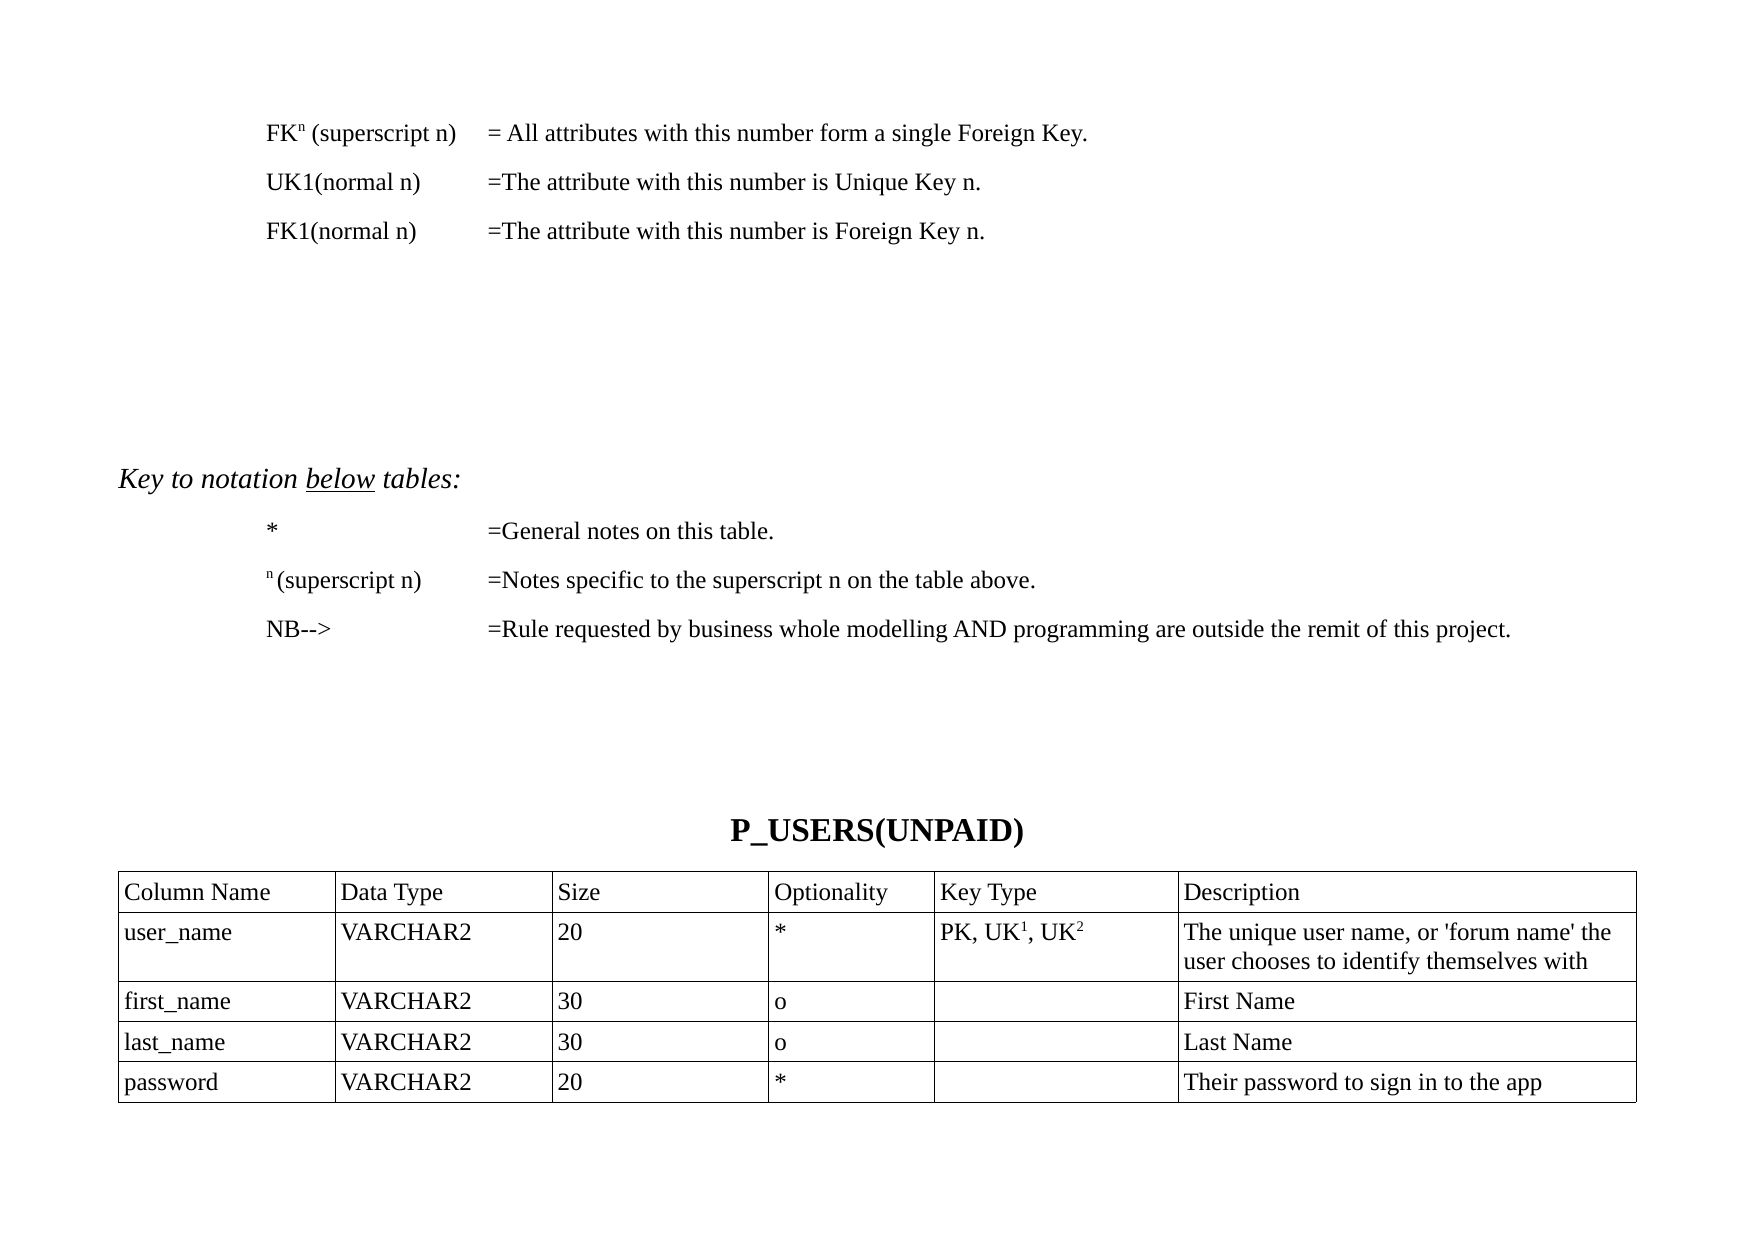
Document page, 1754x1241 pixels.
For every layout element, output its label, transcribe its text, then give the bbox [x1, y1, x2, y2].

text FKn (superscript n) = All attributes with this number form a single Foreign Key. [118, 118, 1653, 147]
table_cell The unique user name, or 'forum name' the user chooses to identify themselves with [1179, 913, 1636, 981]
table_cell First Name [1179, 982, 1636, 1021]
table_cell VARCHAR2 [336, 982, 552, 1021]
table_cell user_name [119, 913, 335, 981]
table_cell o [769, 1022, 934, 1061]
table_cell * [769, 913, 934, 981]
table_cell first_name [119, 982, 335, 1021]
table_header Data Type [336, 872, 552, 912]
text FK1(normal n) =The attribute with this number is Foreign Key n. [118, 216, 1653, 245]
text UK1(normal n) =The attribute with this number is Unique Key n. [118, 167, 1653, 196]
table_cell 30 [553, 1022, 768, 1061]
table_cell Last Name [1179, 1022, 1636, 1061]
table_header Size [553, 872, 768, 912]
table_cell [935, 1062, 1178, 1102]
table_cell o [769, 982, 934, 1021]
table_cell Their password to sign in to the app [1179, 1062, 1636, 1102]
table_cell 20 [553, 1062, 768, 1102]
table_cell PK, UK1, UK2 [935, 913, 1178, 981]
table_cell 30 [553, 982, 768, 1021]
table_cell VARCHAR2 [336, 1062, 552, 1102]
text P_USERS(UNPAID) [118, 811, 1636, 849]
table_cell VARCHAR2 [336, 1022, 552, 1061]
table_header Column Name [119, 872, 335, 912]
table_header Optionality [769, 872, 934, 912]
table_cell VARCHAR2 [336, 913, 552, 981]
table_cell [935, 1022, 1178, 1061]
table_header Key Type [935, 872, 1178, 912]
table_cell 20 [553, 913, 768, 981]
table_header Description [1179, 872, 1636, 912]
table_cell * [769, 1062, 934, 1102]
table_cell last_name [119, 1022, 335, 1061]
text Key to notation below tables: [118, 462, 1653, 495]
text * =General notes on this table. [118, 516, 1653, 545]
text n (superscript n) =Notes specific to the superscript n on the table above. [118, 565, 1653, 594]
table_cell password [119, 1062, 335, 1102]
text NB--> =Rule requested by business whole modelling AND programming are outside the remit of this project. [118, 614, 1653, 643]
table_cell [935, 982, 1178, 1021]
